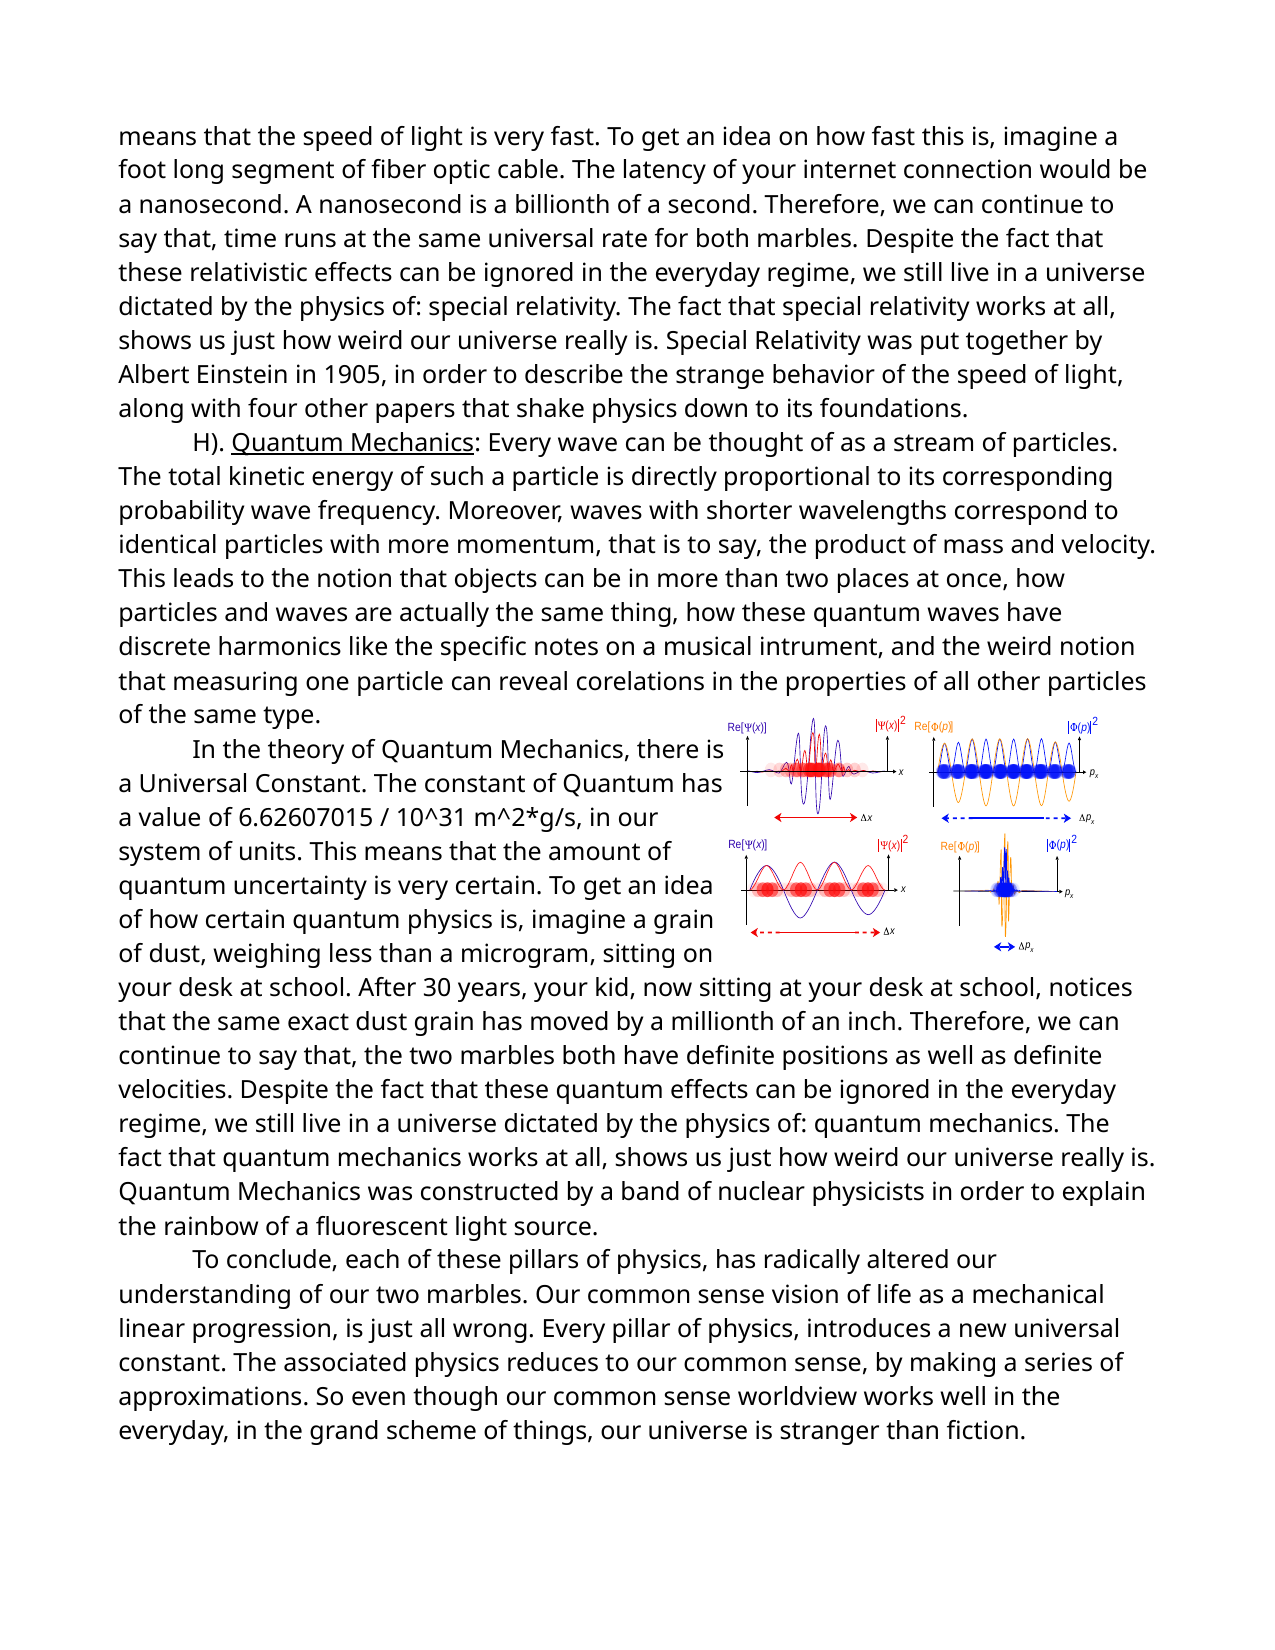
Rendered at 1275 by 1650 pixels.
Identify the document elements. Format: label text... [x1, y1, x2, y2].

text To conclude, each of these pillars of physics, has radically altered our understanding of our two marbles. Our common sense vision of life as a mechanical linear progression, is just all wrong. Every pillar of physics, introduces a new universal constant. The associated physics reduces to our common sense, by making a series of approximations. So even though our common sense worldview works well in the everyday, in the grand scheme of things, our universe is stranger than fiction. [118, 1242, 1157, 1447]
text In the theory of Special Relativity, there is a Universal Constant. The constant of Relativity has a value of 2.99792458 * 10^8 m/s, in our system of units. We recognize this as the speed of light. This means that the speed of light is very fast. To get an idea on how fast this is, imagine a foot long segment of fiber optic cable. The latency of your internet connection would be a nanosecond. A nanosecond is a billionth of a second. Therefore, we can continue to say that, time runs at the same universal rate for both marbles. Despite the fact that these relativistic effects can be ignored in the everyday regime, we still live in a universe dictated by the physics of: special relativity. The fact that special relativity works at all, shows us just how weird our universe really is. Special Relativity was put together by Albert Einstein in 1905, in order to describe the strange behavior of the speed of light, along with four other papers that shake physics down to its foundations. [118, 118, 1157, 425]
text H). Quantum Mechanics: Every wave can be thought of as a stream of particles. The total kinetic energy of such a particle is directly proportional to its corresponding probability wave frequency. Moreover, waves with shorter wavelengths correspond to identical particles with more momentum, that is to say, the product of mass and velocity. This leads to the notion that objects can be in more than two places at once, how particles and waves are actually the same thing, how these quantum waves have discrete harmonics like the specific notes on a musical intrument, and the weird notion that measuring one particle can reveal corelations in the properties of all other particles of the same type. [118, 425, 1157, 731]
text In the theory of Quantum Mechanics, there is a Universal Constant. The constant of Quantum has a value of 6.62607015 / 10^31 m^2*g/s, in our system of units. This means that the amount of quantum uncertainty is very certain. To get an idea of how certain quantum physics is, imagine a grain of dust, weighing less than a microgram, sitting on your desk at school. After 30 years, your kid, now sitting at your desk at school, notices that the same exact dust grain has moved by a millionth of an inch. Therefore, we can continue to say that, the two marbles both have definite positions as well as definite velocities. Despite the fact that these quantum effects can be ignored in the everyday regime, we still live in a universe dictated by the physics of: quantum mechanics. The fact that quantum mechanics works at all, shows us just how weird our universe really is. Quantum Mechanics was constructed by a band of nuclear physicists in order to explain the rainbow of a fluorescent light source. [118, 731, 1157, 1242]
